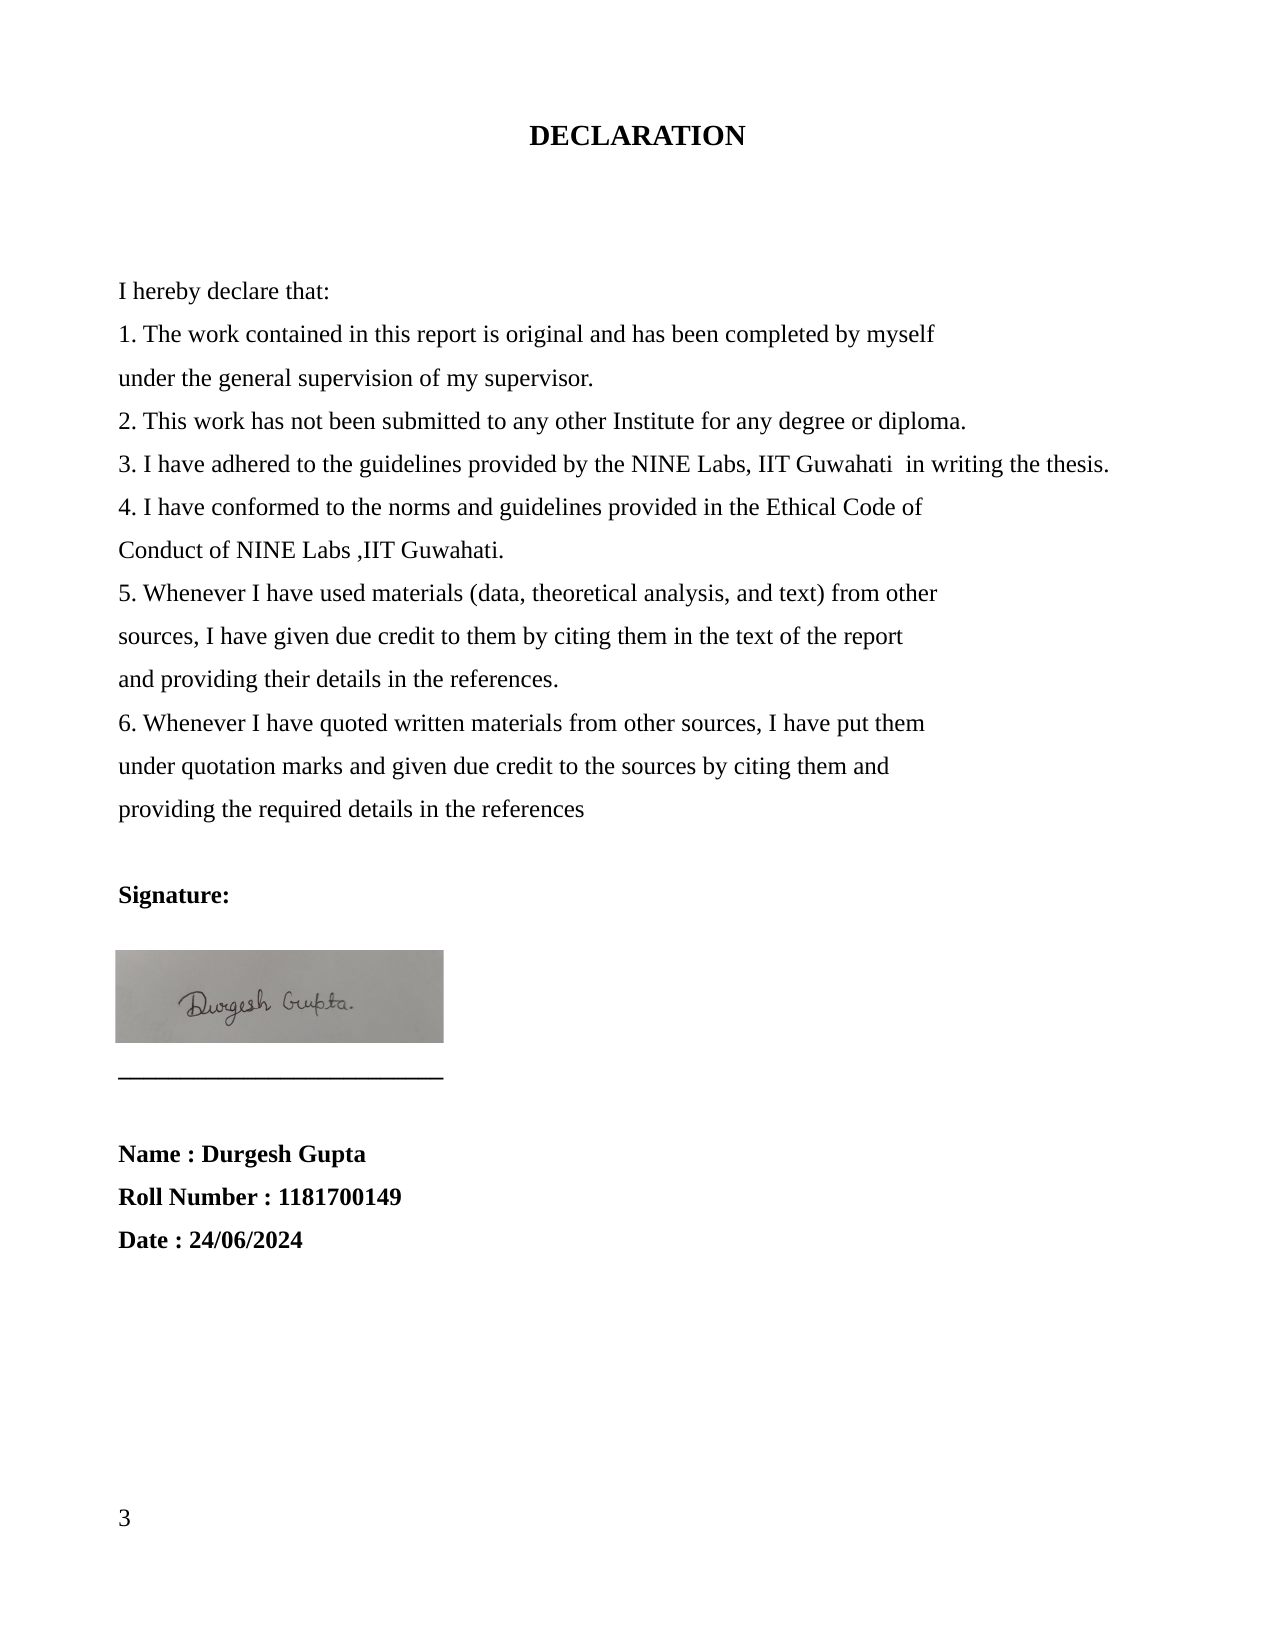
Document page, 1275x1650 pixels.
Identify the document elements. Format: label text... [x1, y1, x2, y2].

text I hereby declare that: [118, 276, 1157, 305]
text __________________________ [118, 1053, 1157, 1081]
text 5. Whenever I have used materials (data, theoretical analysis, and text) from other [118, 578, 1157, 607]
text DECLARATION [118, 118, 1157, 152]
text Name : Durgesh Gupta [118, 1139, 1157, 1168]
text under quotation marks and given due credit to the sources by citing them and [118, 751, 1157, 779]
text 2. This work has not been submitted to any other Institute for any degree or diploma. [118, 406, 1157, 434]
text under the general supervision of my supervisor. [118, 363, 1157, 391]
text Conduct of NINE Labs ,IIT Guwahati. [118, 535, 1157, 564]
text providing the required details in the references [118, 794, 1157, 823]
text Date : 24/06/2024 [118, 1225, 1157, 1254]
picture [115, 950, 444, 1043]
text 6. Whenever I have quoted written materials from other sources, I have put them [118, 708, 1157, 736]
text and providing their details in the references. [118, 664, 1157, 693]
text 3. I have adhered to the guidelines provided by the NINE Labs, IIT Guwahati in writing the thesis. [118, 449, 1157, 478]
text Roll Number : 1181700149 [118, 1182, 1157, 1211]
text Signature: [118, 880, 1157, 909]
text 4. I have conformed to the norms and guidelines provided in the Ethical Code of [118, 492, 1157, 521]
text 1. The work contained in this report is original and has been completed by myself [118, 319, 1157, 348]
text sources, I have given due credit to them by citing them in the text of the report [118, 621, 1157, 650]
